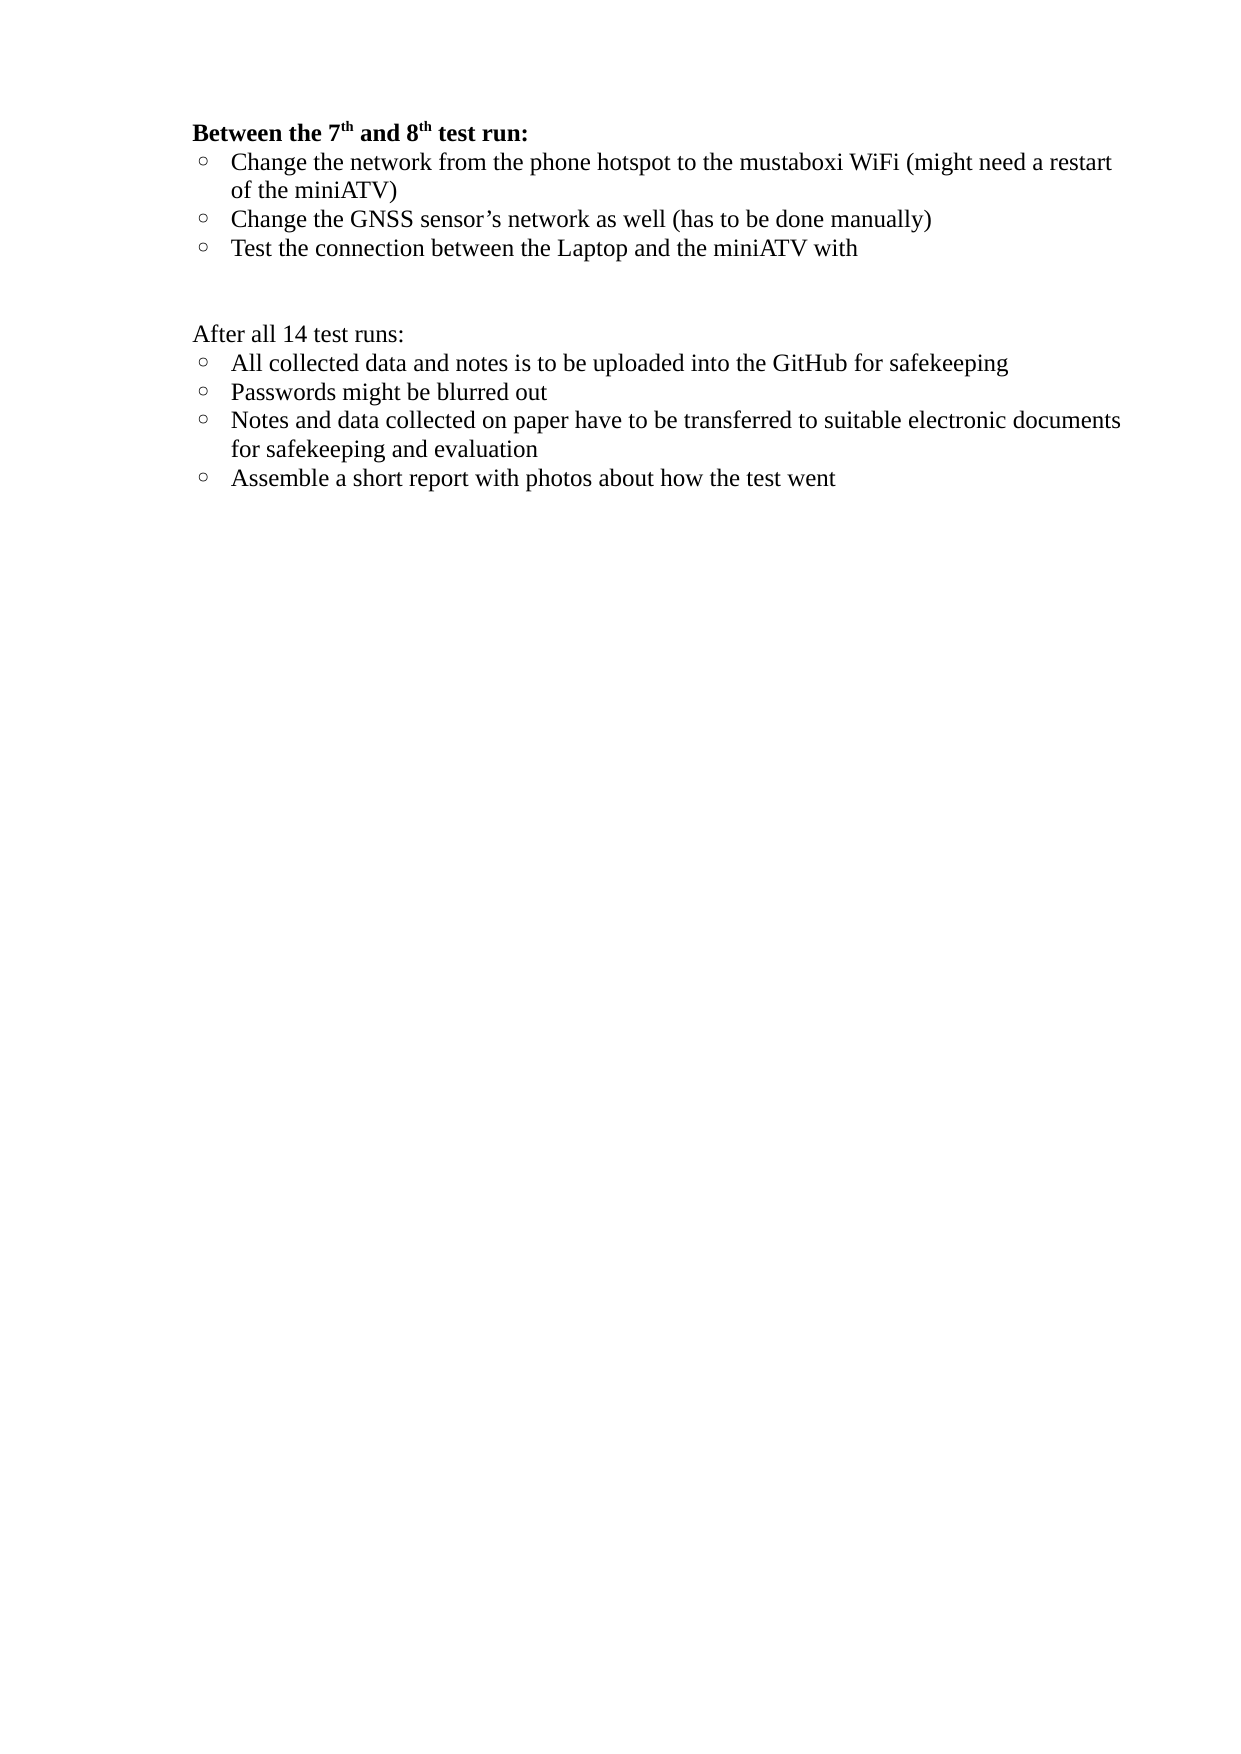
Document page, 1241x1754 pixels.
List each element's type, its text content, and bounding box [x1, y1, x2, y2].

list Notes and data collected on paper have to be transferred to suitable electronic documents for safekeeping and evaluation [193, 406, 1122, 463]
list Passwords might be blurred out [193, 377, 1122, 406]
list Change the network from the phone hotspot to the mustaboxi WiFi (might need a restart of the miniATV) [193, 147, 1122, 204]
list All collected data and notes is to be uploaded into the GitHub for safekeeping [193, 348, 1122, 377]
text After all 14 test runs: [118, 319, 1122, 348]
text Between the 7th and 8th test run: [118, 118, 1122, 147]
list Change the GNSS sensor’s network as well (has to be done manually) [193, 204, 1122, 233]
list Test the connection between the Laptop and the miniATV with [193, 233, 1122, 262]
list Assemble a short report with photos about how the test went [193, 463, 1122, 492]
